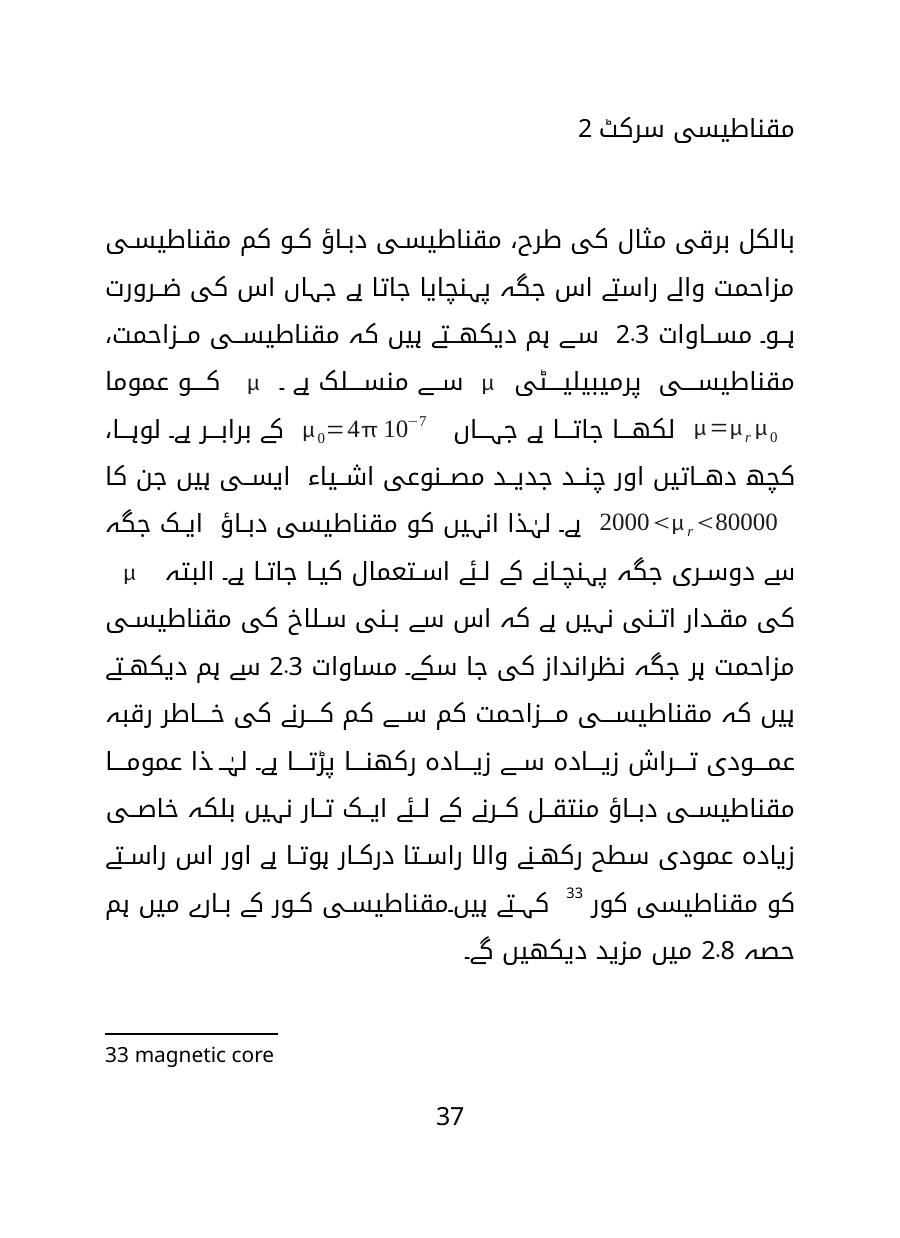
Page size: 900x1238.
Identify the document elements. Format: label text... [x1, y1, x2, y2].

text بالکل برقی مثال کی طرح، مقناطیسی دباؤ کو کم مقناطیسی مزاحمت والے راستے اس جگہ پہنچایا جاتا ہے جہاں اس کی ضرورت ہو۔ مساوات 2.3 سے ہم دیکھتے ہیں کہ مقناطیسی مزاحمت، مقناطیسی پرمیبیلیٹیسے منسلک ہے ۔ کو عمومالکھا جاتا ہے جہاں کے برابر ہے۔ لوہا، کچھ دھاتیں اور چند جدید مصنوعی اشیاء ایسی ہیں جن کاہے۔ لہٰذا انہیں کو مقناطیسی دباؤ ایک جگہ سے دوسری جگہ پہنچانے کے لئے استعمال کیا جاتا ہے۔ البتہ کی مقدار اتنی نہیں ہے کہ اس سے بنی سلاخ کی مقناطیسی مزاحمت ہر جگہ نظرانداز کی جا سکے۔ مساوات 2.3 سے ہم دیکھتے ہیں کہ مقناطیسی مزاحمت کم سے کم کرنے کی خاطر رقبہ عمودی تراش زیادہ سے زیادہ رکھنا پڑتا ہے۔ لہٰذا عموما مقناطیسی دباؤ منتقل کرنے کے لئے ایک تار نہیں بلکہ خاصی زیادہ عمودی سطح رکھنے والا راستا درکار ہوتا ہے اور اس راستے کو مقناطیسی کور کہتے ہیں۔مقناطیسی کور کے بارے میں ہم حصہ 2.8 میں مزید دیکھیں گے۔ [105, 216, 795, 975]
text magnetic core [105, 1040, 795, 1068]
